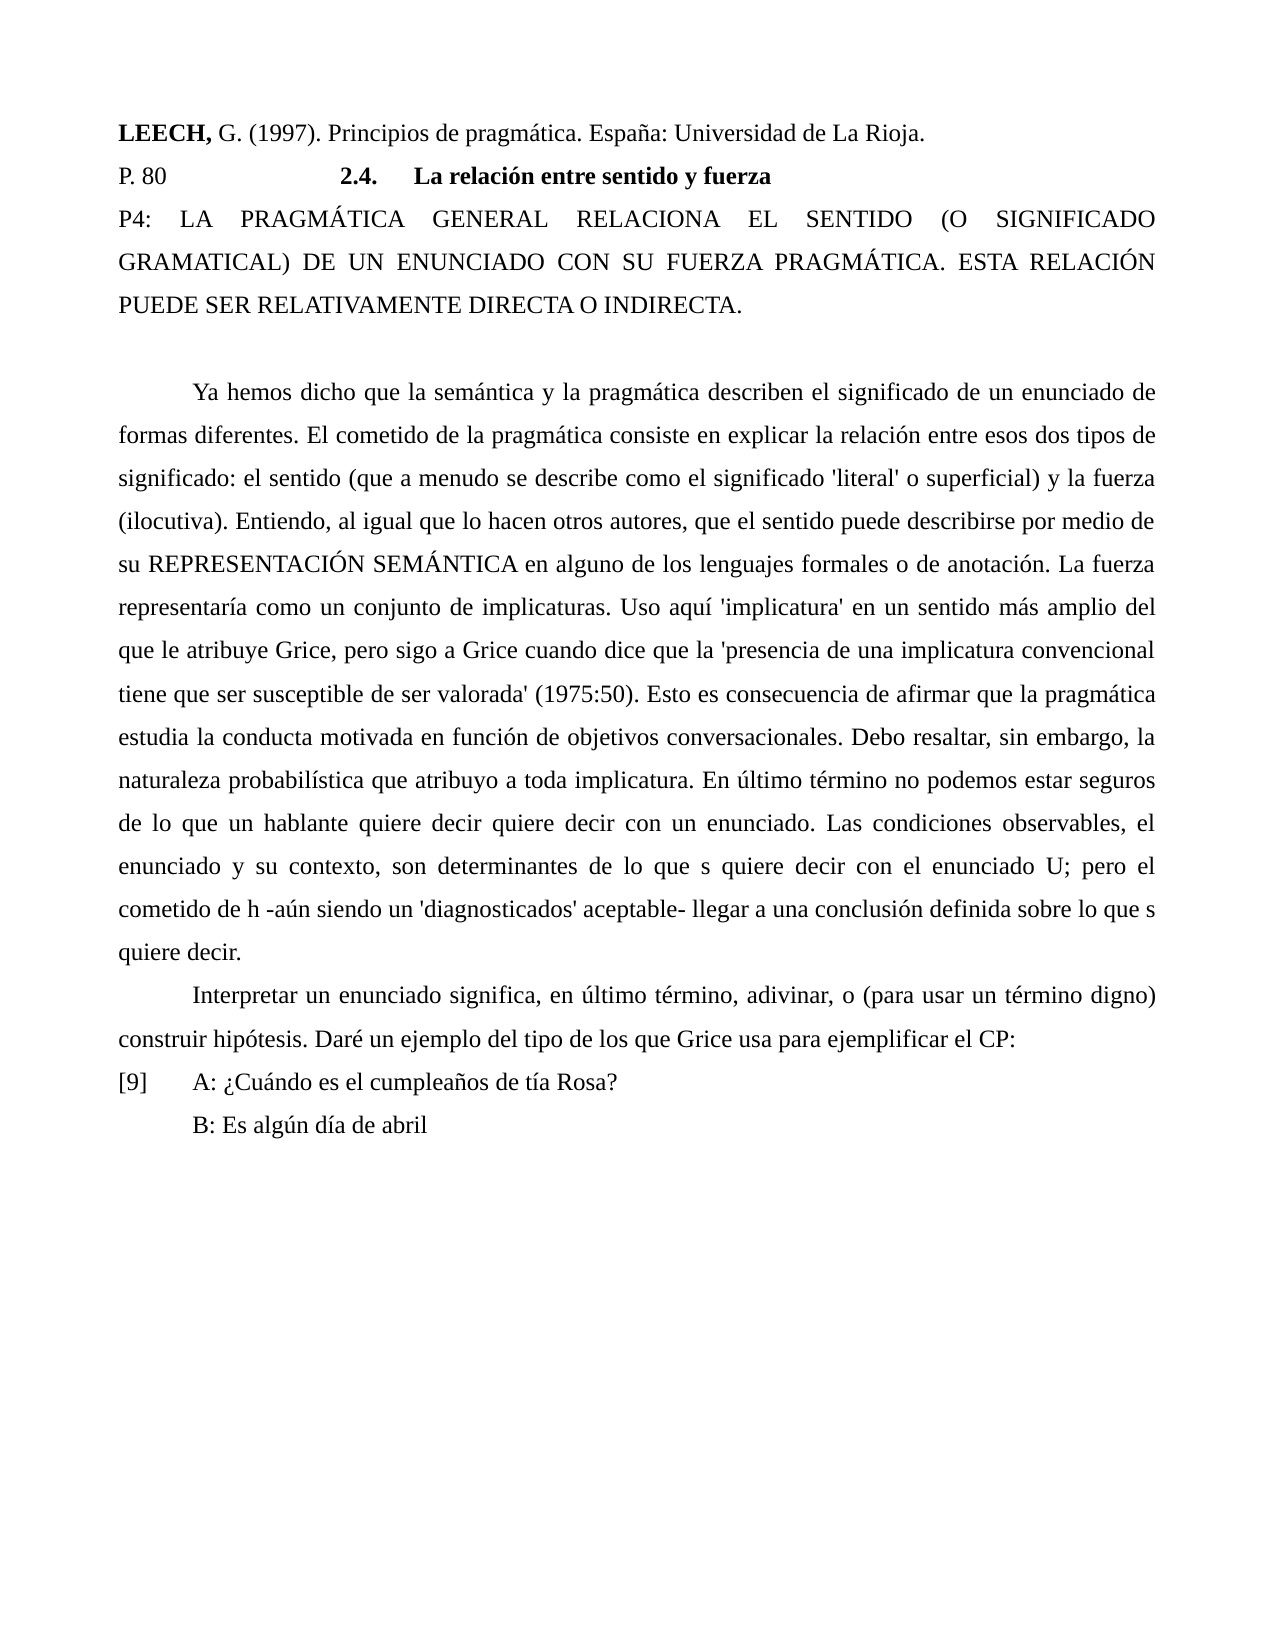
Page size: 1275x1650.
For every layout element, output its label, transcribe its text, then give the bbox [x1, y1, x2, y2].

text Interpretar un enunciado significa, en último término, adivinar, o (para usar un término digno) construir hipótesis. Daré un ejemplo del tipo de los que Grice usa para ejemplificar el CP: [118, 981, 1157, 1052]
text P. 80 2.4. La relación entre sentido y fuerza [118, 161, 1157, 190]
text B: Es algún día de abril [118, 1110, 1157, 1139]
text [9] A: ¿Cuándo es el cumpleaños de tía Rosa? [118, 1067, 1157, 1096]
text Ya hemos dicho que la semántica y la pragmática describen el significado de un enunciado de formas diferentes. El cometido de la pragmática consiste en explicar la relación entre esos dos tipos de significado: el sentido (que a menudo se describe como el significado 'literal' o superficial) y la fuerza (ilocutiva). Entiendo, al igual que lo hacen otros autores, que el sentido puede describirse por medio de su REPRESENTACIÓN SEMÁNTICA en alguno de los lenguajes formales o de anotación. La fuerza representaría como un conjunto de implicaturas. Uso aquí 'implicatura' en un sentido más amplio del que le atribuye Grice, pero sigo a Grice cuando dice que la 'presencia de una implicatura convencional tiene que ser susceptible de ser valorada' (1975:50). Esto es consecuencia de afirmar que la pragmática estudia la conducta motivada en función de objetivos conversacionales. Debo resaltar, sin embargo, la naturaleza probabilística que atribuyo a toda implicatura. En último término no podemos estar seguros de lo que un hablante quiere decir quiere decir con un enunciado. Las condiciones observables, el enunciado y su contexto, son determinantes de lo que s quiere decir con el enunciado U; pero el cometido de h -aún siendo un 'diagnosticados' aceptable- llegar a una conclusión definida sobre lo que s quiere decir. [118, 377, 1157, 966]
text P4: LA PRAGMÁTICA GENERAL RELACIONA EL SENTIDO (O SIGNIFICADO GRAMATICAL) DE UN ENUNCIADO CON SU FUERZA PRAGMÁTICA. ESTA RELACIÓN PUEDE SER RELATIVAMENTE DIRECTA O INDIRECTA. [118, 204, 1157, 319]
text LEECH, G. (1997). Principios de pragmática. España: Universidad de La Rioja. [118, 118, 1157, 147]
